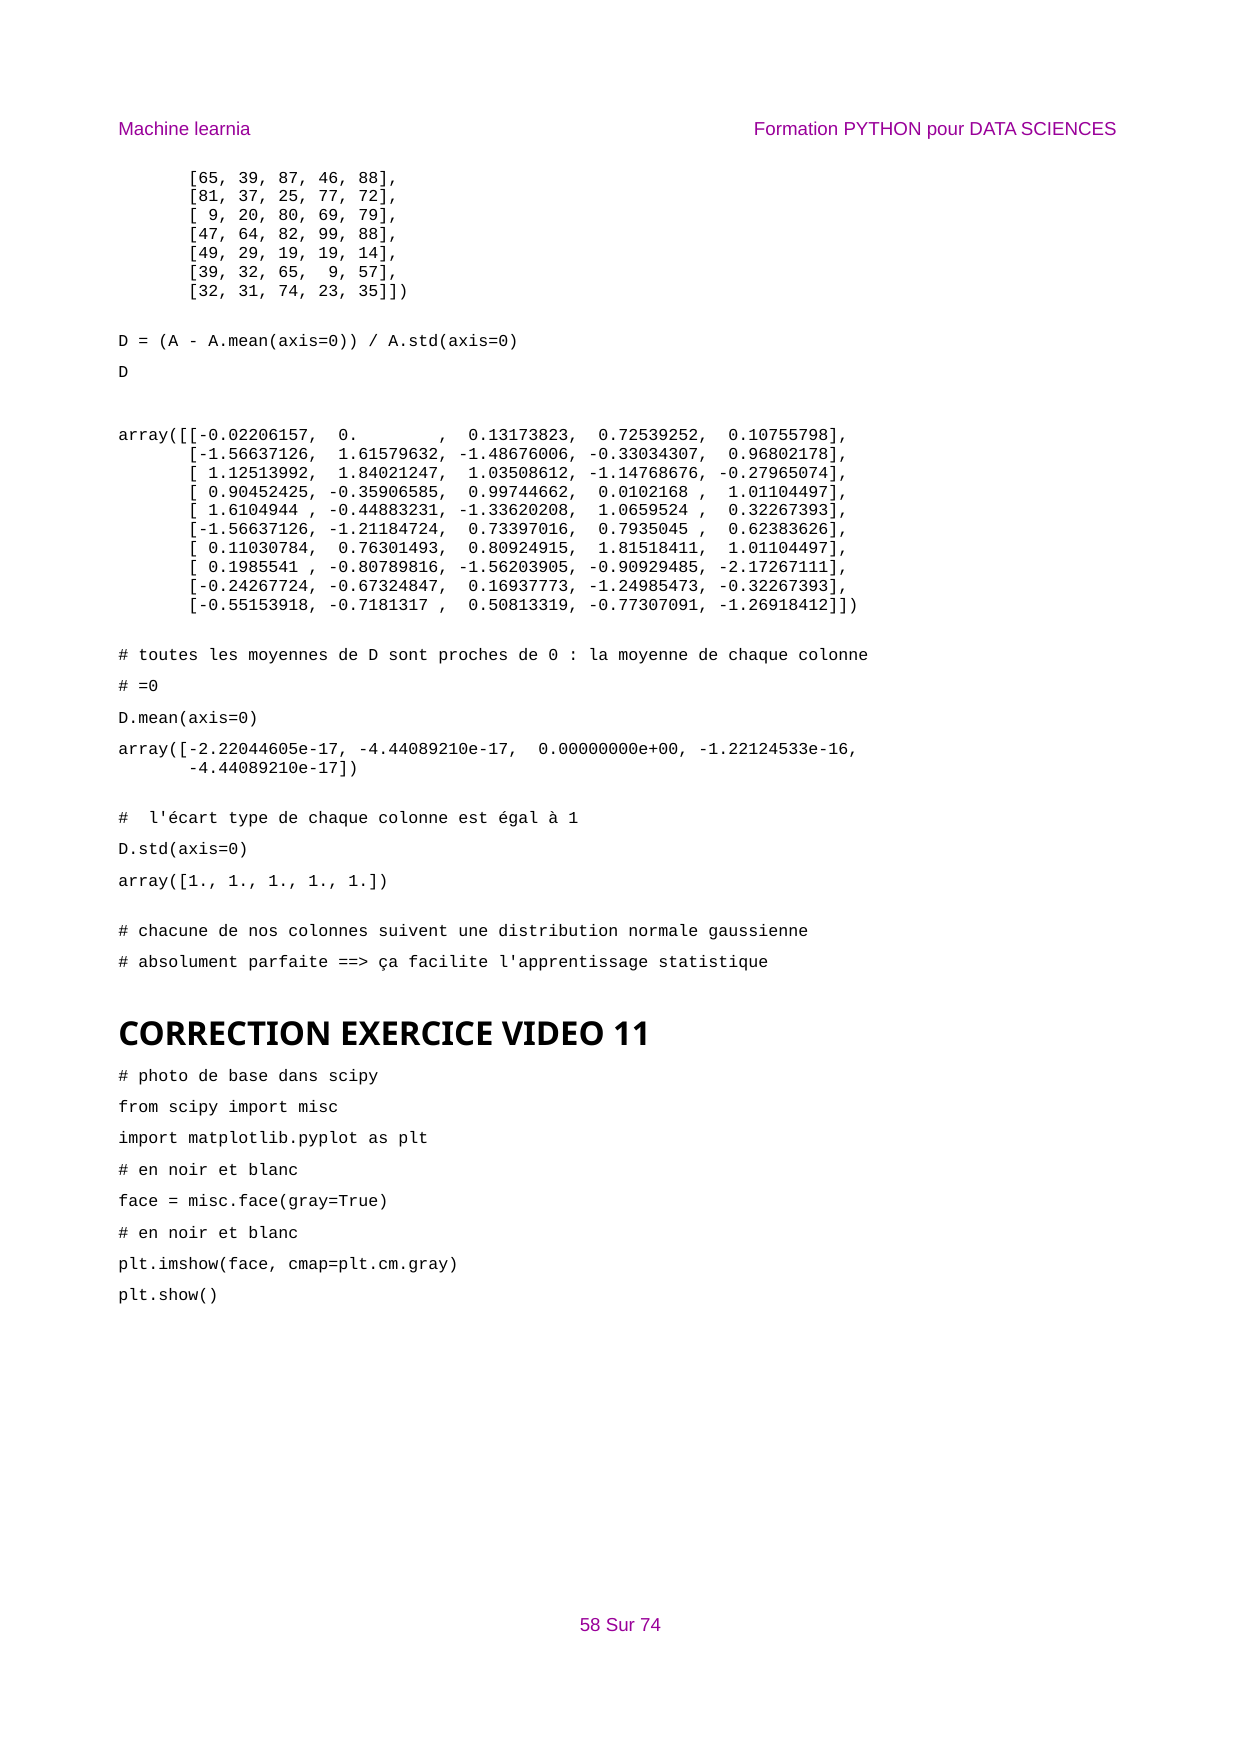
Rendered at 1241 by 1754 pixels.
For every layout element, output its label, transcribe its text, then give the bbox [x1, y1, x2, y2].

text array([[-0.02206157, 0. , 0.13173823, 0.72539252, 0.10755798], [118, 427, 1122, 445]
text array([-2.22044605e-17, -4.44089210e-17, 0.00000000e+00, -1.22124533e-16, [118, 741, 1122, 759]
text D.std(axis=0) [118, 841, 1122, 860]
text # photo de base dans scipy [118, 1067, 1122, 1086]
text # l'écart type de chaque colonne est égal à 1 [118, 809, 1122, 828]
text [49, 29, 19, 19, 14], [118, 244, 1122, 263]
text [ 0.11030784, 0.76301493, 0.80924915, 1.81518411, 1.01104497], [118, 540, 1122, 558]
text import matplotlib.pyplot as plt [118, 1130, 1122, 1149]
text [39, 32, 65, 9, 57], [118, 263, 1122, 282]
text [ 1.12513992, 1.84021247, 1.03508612, -1.14768676, -0.27965074], [118, 464, 1122, 483]
text [ 1.6104944 , -0.44883231, -1.33620208, 1.0659524 , 0.32267393], [118, 502, 1122, 521]
text D.mean(axis=0) [118, 709, 1122, 728]
text plt.imshow(face, cmap=plt.cm.gray) [118, 1256, 1122, 1274]
text face = misc.face(gray=True) [118, 1193, 1122, 1212]
text # en noir et blanc [118, 1161, 1122, 1180]
text [ 9, 20, 80, 69, 79], [118, 207, 1122, 226]
text D [118, 364, 1122, 383]
text [-0.24267724, -0.67324847, 0.16937773, -1.24985473, -0.32267393], [118, 577, 1122, 596]
text [81, 37, 25, 77, 72], [118, 188, 1122, 207]
text # =0 [118, 678, 1122, 697]
text [47, 64, 82, 99, 88], [118, 226, 1122, 244]
text plt.show() [118, 1287, 1122, 1306]
text -4.44089210e-17]) [118, 759, 1122, 778]
text [-1.56637126, 1.61579632, -1.48676006, -0.33034307, 0.96802178], [118, 445, 1122, 464]
text [65, 39, 87, 46, 88], [118, 169, 1122, 188]
text [32, 31, 74, 23, 35]]) [118, 282, 1122, 301]
text [ 0.90452425, -0.35906585, 0.99744662, 0.0102168 , 1.01104497], [118, 483, 1122, 502]
text from scipy import misc [118, 1099, 1122, 1118]
text # chacune de nos colonnes suivent une distribution normale gaussienne [118, 922, 1122, 941]
text [-0.55153918, -0.7181317 , 0.50813319, -0.77307091, -1.26918412]]) [118, 596, 1122, 615]
subtitle CORRECTION EXERCICE VIDEO 11 [118, 1010, 1122, 1055]
text [ 0.1985541 , -0.80789816, -1.56203905, -0.90929485, -2.17267111], [118, 558, 1122, 577]
text [-1.56637126, -1.21184724, 0.73397016, 0.7935045 , 0.62383626], [118, 521, 1122, 540]
text D = (A - A.mean(axis=0)) / A.std(axis=0) [118, 332, 1122, 351]
text array([1., 1., 1., 1., 1.]) [118, 872, 1122, 891]
text # absolument parfaite ==> ça facilite l'apprentissage statistique [118, 954, 1122, 973]
text # en noir et blanc [118, 1224, 1122, 1243]
text # toutes les moyennes de D sont proches de 0 : la moyenne de chaque colonne [118, 646, 1122, 665]
